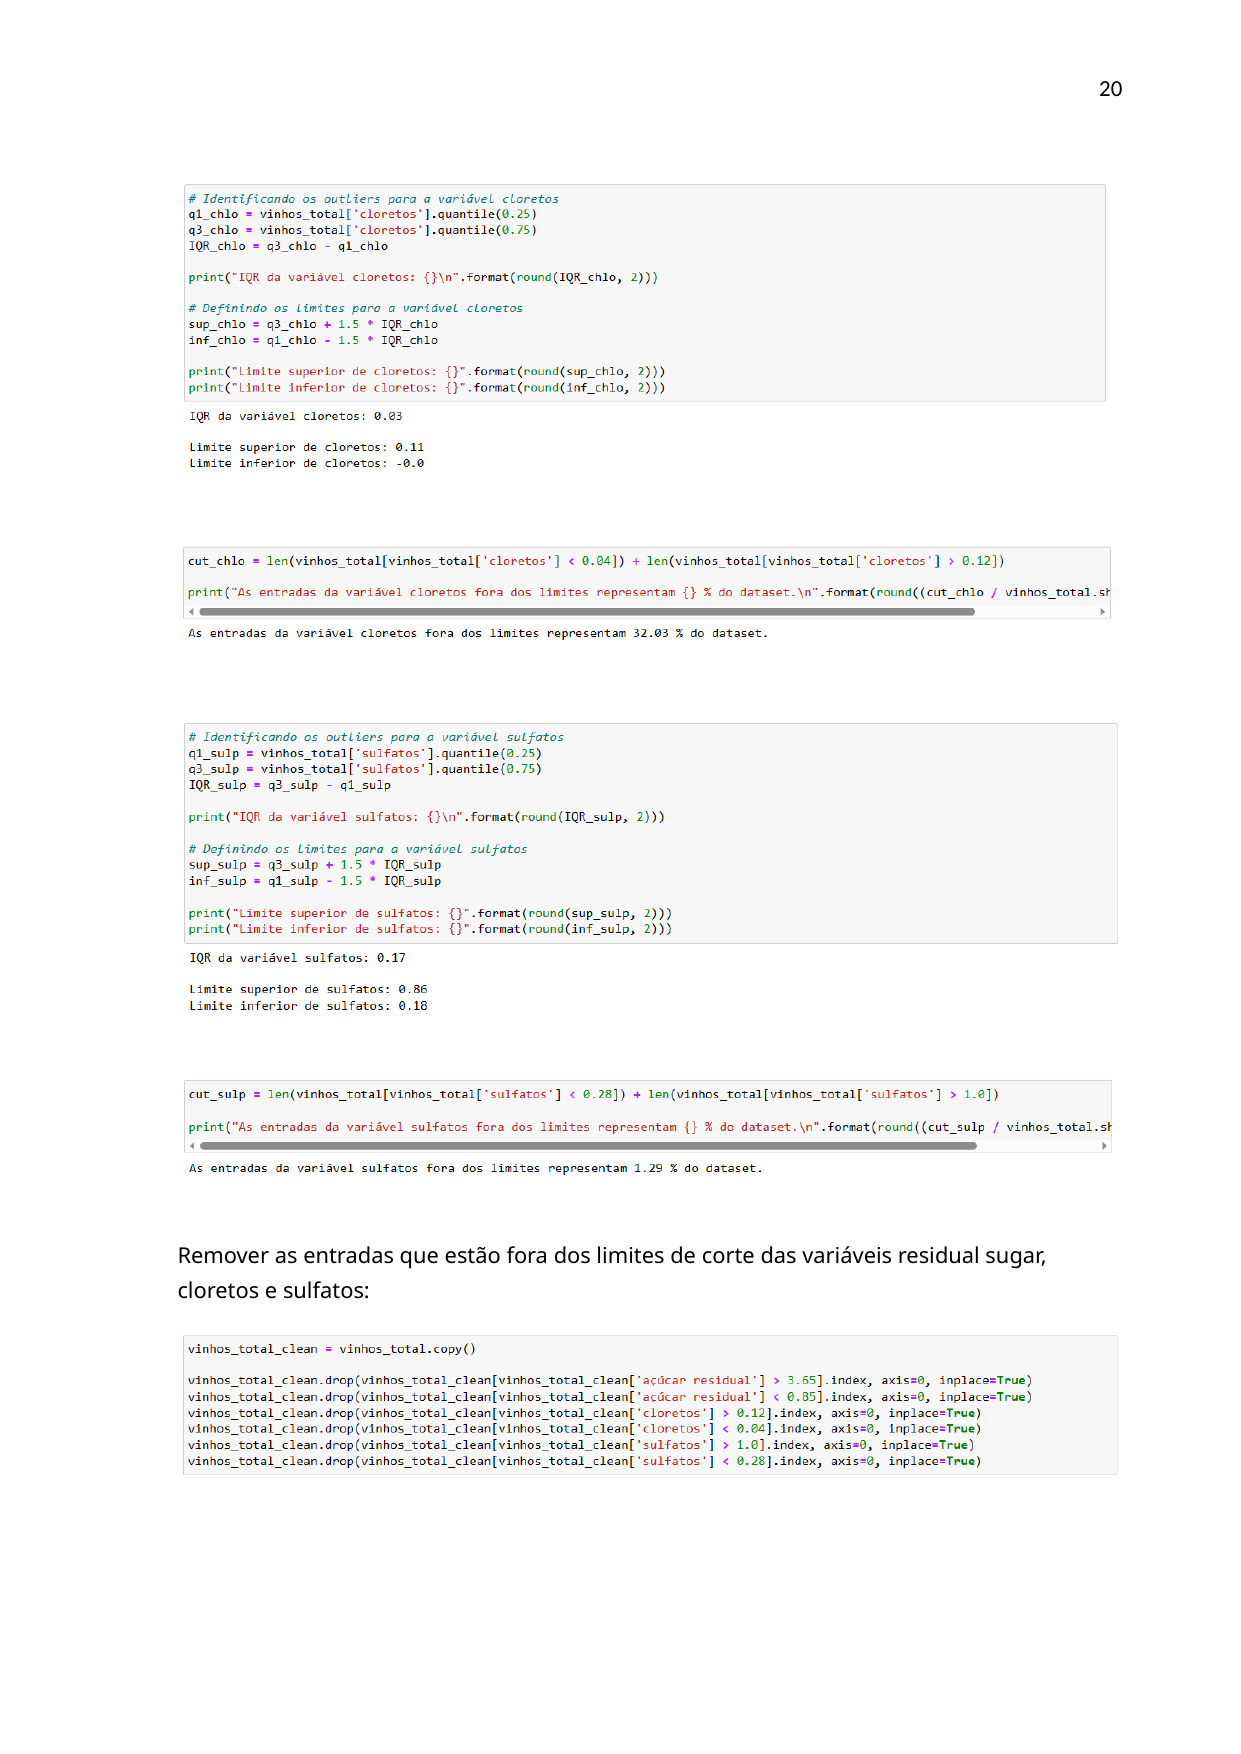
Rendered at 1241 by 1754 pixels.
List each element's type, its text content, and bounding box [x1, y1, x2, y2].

picture [177, 1073, 1123, 1183]
picture [177, 1329, 1123, 1481]
picture [177, 177, 1123, 482]
picture [177, 539, 1123, 658]
picture [177, 716, 1123, 1016]
text Remover as entradas que estão fora dos limites de corte das variáveis residual sugar, cloretos e sulfatos: [177, 1240, 1122, 1304]
